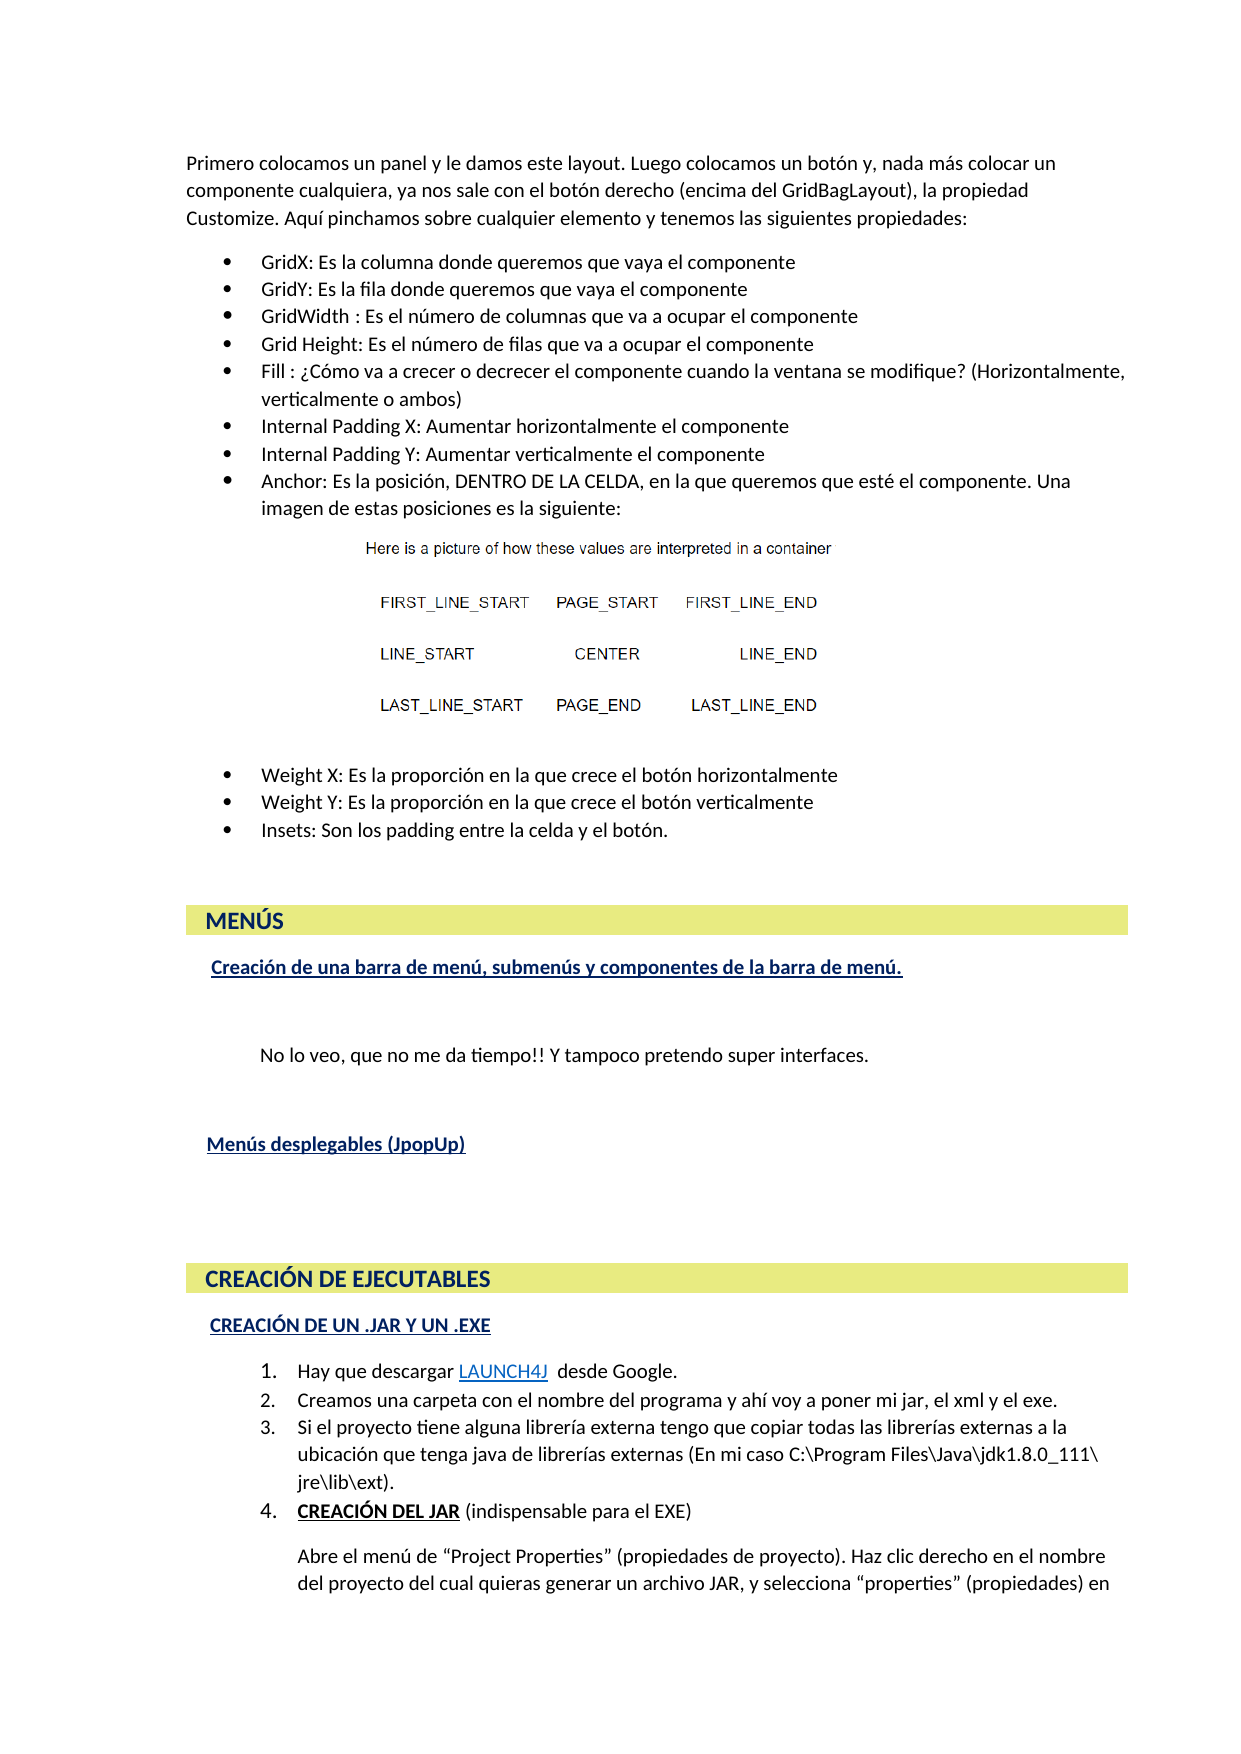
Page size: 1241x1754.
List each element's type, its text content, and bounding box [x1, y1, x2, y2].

list Si el proyecto tiene alguna librería externa tengo que copiar todas las librerías externas a la ubicación que tenga java de librerías externas (En mi caso C:\Program Files\Java\jdk1.8.0_111\jre\lib\ext). [260, 1414, 1128, 1494]
text CREACIÓN DE UN .JAR Y UN .EXE [186, 1312, 1128, 1338]
list Creamos una carpeta con el nombre del programa y ahí voy a poner mi jar, el xml y el exe. [260, 1387, 1128, 1412]
text Menús desplegables (JpopUp) [187, 1131, 1128, 1156]
list GridX: Es la columna donde queremos que vaya el componente [224, 249, 1128, 274]
list Insets: Son los padding entre la celda y el botón. [224, 817, 1128, 842]
list Weight X: Es la proporción en la que crece el botón horizontalmente [224, 762, 1128, 787]
text Abre el menú de “Project Properties” (propiedades de proyecto). Haz clic derecho en el nombre del proyecto del cual quieras generar un archivo JAR, y selecciona “properties” (propiedades) en [297, 1543, 1128, 1596]
text Creación de una barra de menú, submenús y componentes de la barra de menú. [187, 954, 1128, 980]
text CREACIÓN DE EJECUTABLES [186, 1263, 1128, 1293]
text MENÚS [186, 905, 1128, 935]
list Hay que descargar LAUNCH4J desde Google. [260, 1357, 1128, 1384]
list GridWidth : Es el número de columnas que va a ocupar el componente [224, 304, 1128, 329]
picture [343, 535, 836, 731]
list Weight Y: Es la proporción en la que crece el botón verticalmente [224, 789, 1128, 815]
list Anchor: Es la posición, DENTRO DE LA CELDA, en la que queremos que esté el componente. Una imagen de estas posiciones es la siguiente: [224, 468, 1128, 521]
list GridY: Es la fila donde queremos que vaya el componente [224, 276, 1128, 302]
list CREACIÓN DEL JAR (indispensable para el EXE) [260, 1496, 1128, 1524]
list Grid Height: Es el número de filas que va a ocupar el componente [224, 331, 1128, 357]
text No lo veo, que no me da tiempo!! Y tampoco pretendo super interfaces. [260, 1043, 1128, 1068]
list Internal Padding X: Aumentar horizontalmente el componente [224, 413, 1128, 439]
list Internal Padding Y: Aumentar verticalmente el componente [224, 441, 1128, 466]
list Fill : ¿Cómo va a crecer o decrecer el componente cuando la ventana se modifique? (Horizontalmente, verticalmente o ambos) [224, 359, 1128, 411]
text Primero colocamos un panel y le damos este layout. Luego colocamos un botón y, nada más colocar un componente cualquiera, ya nos sale con el botón derecho (encima del GridBagLayout), la propiedad Customize. Aquí pinchamos sobre cualquier elemento y tenemos las siguientes propiedades: [186, 150, 1128, 230]
